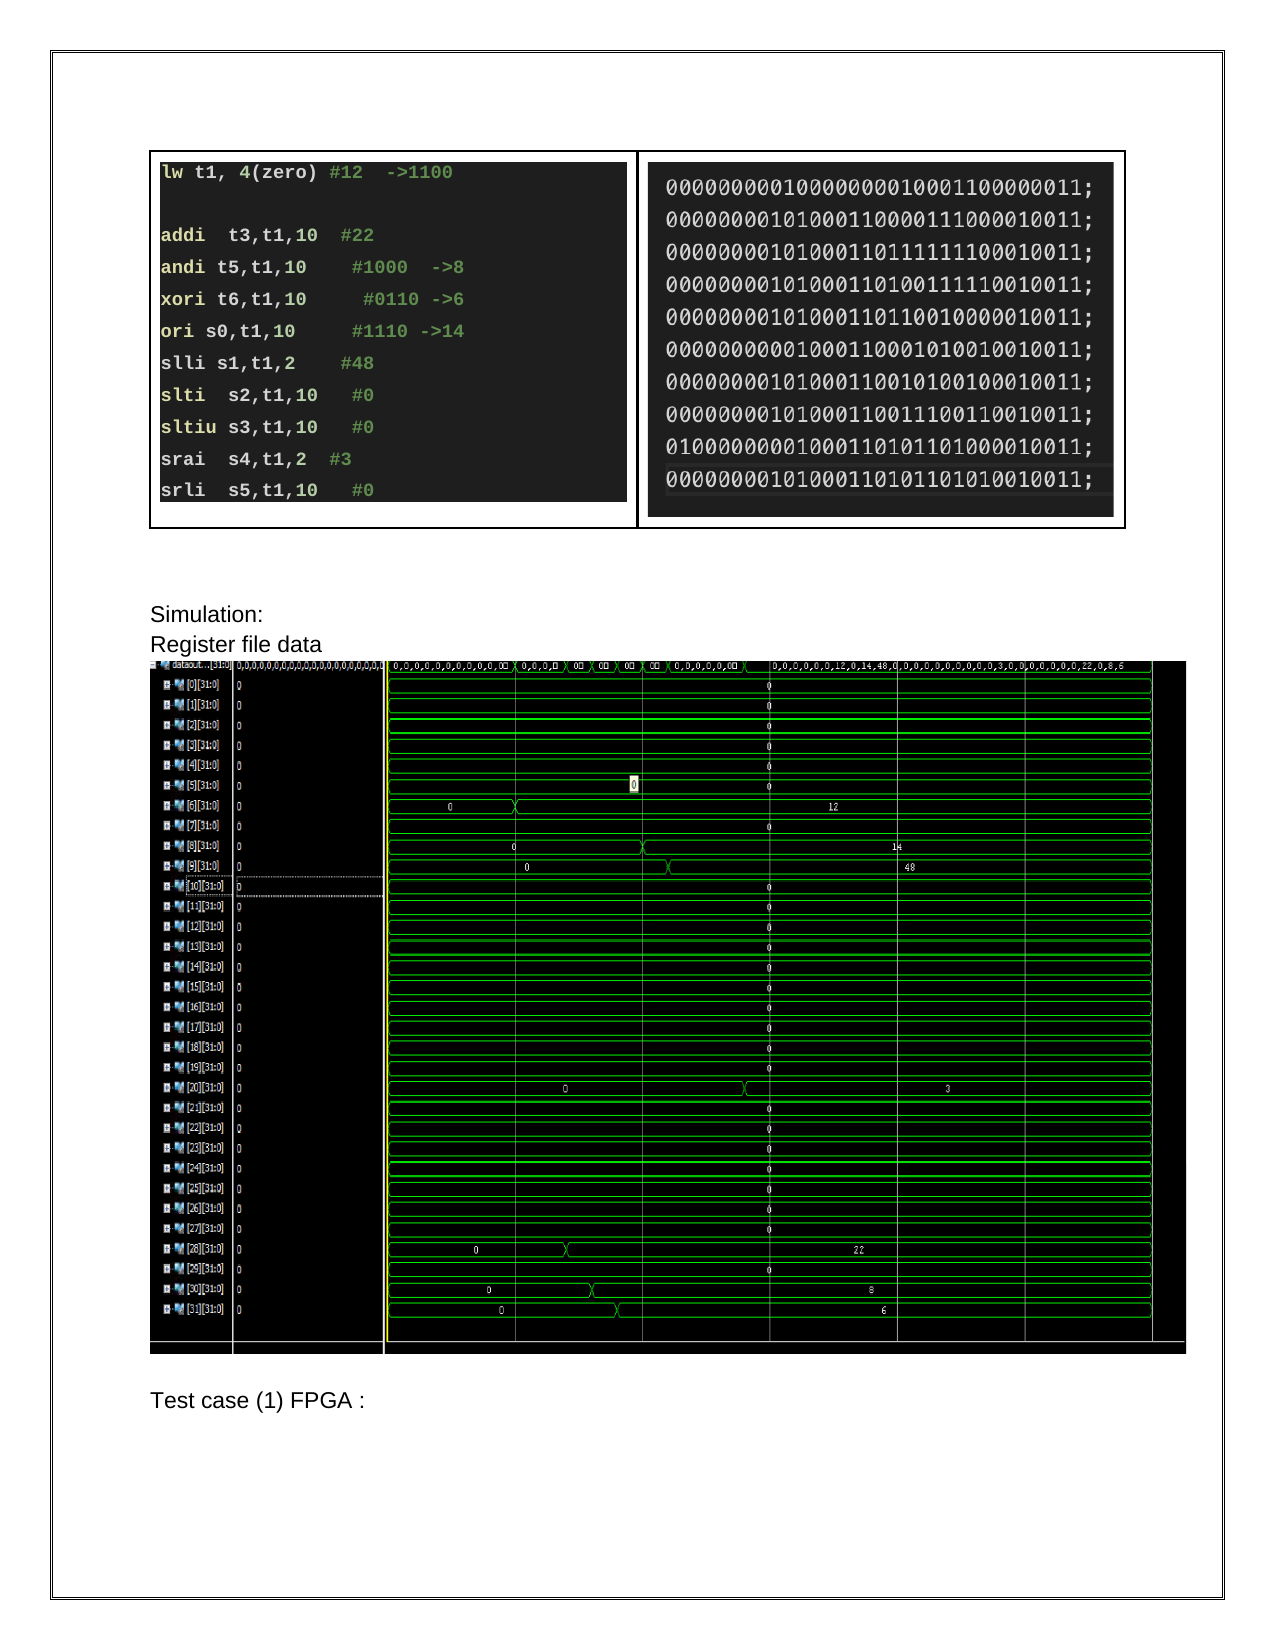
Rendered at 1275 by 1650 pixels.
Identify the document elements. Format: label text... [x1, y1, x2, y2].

text Register file data [150, 631, 1125, 657]
picture [150, 661, 1187, 1354]
text Simulation: [150, 601, 1125, 627]
table_header lw t1, 4(zero) #12 ->1100 addi t3,t1,10 #22 andi t5,t1,10 #1000 ->8 xori t6,t1,10 #0110 ->6 ori s0,t1,10 #1110 ->14 slli s1,t1,2 #48 slti s2,t1,10 #0 sltiu s3,t1,10 #0 srai s4,t1,2 #3 srli s5,t1,10 #0 [151, 152, 636, 527]
table_header [639, 152, 1124, 527]
text Test case (1) FPGA : [150, 1387, 1125, 1414]
picture [647, 162, 1114, 517]
